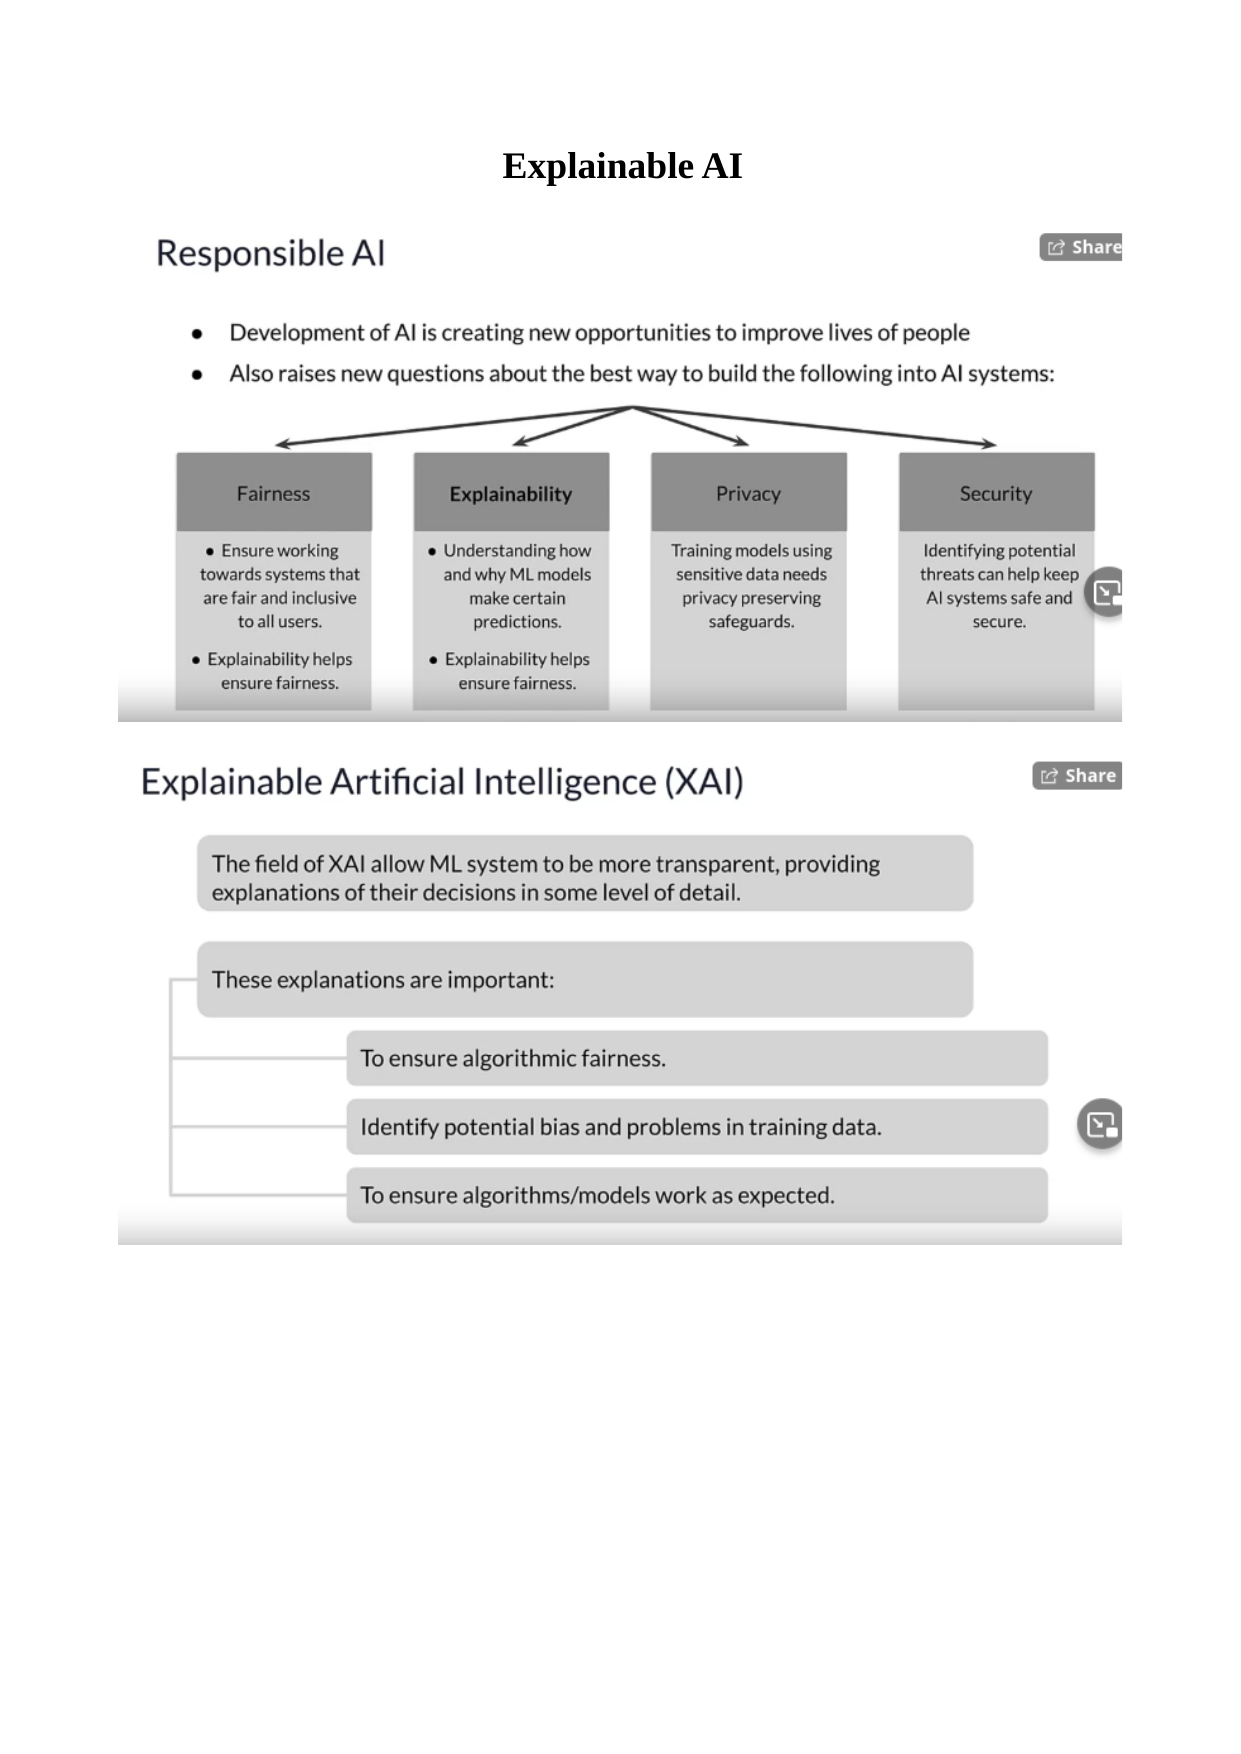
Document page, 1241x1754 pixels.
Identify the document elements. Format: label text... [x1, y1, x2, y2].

picture [118, 750, 1123, 1245]
subtitle Explainable AI [118, 143, 1122, 186]
picture [118, 227, 1123, 722]
